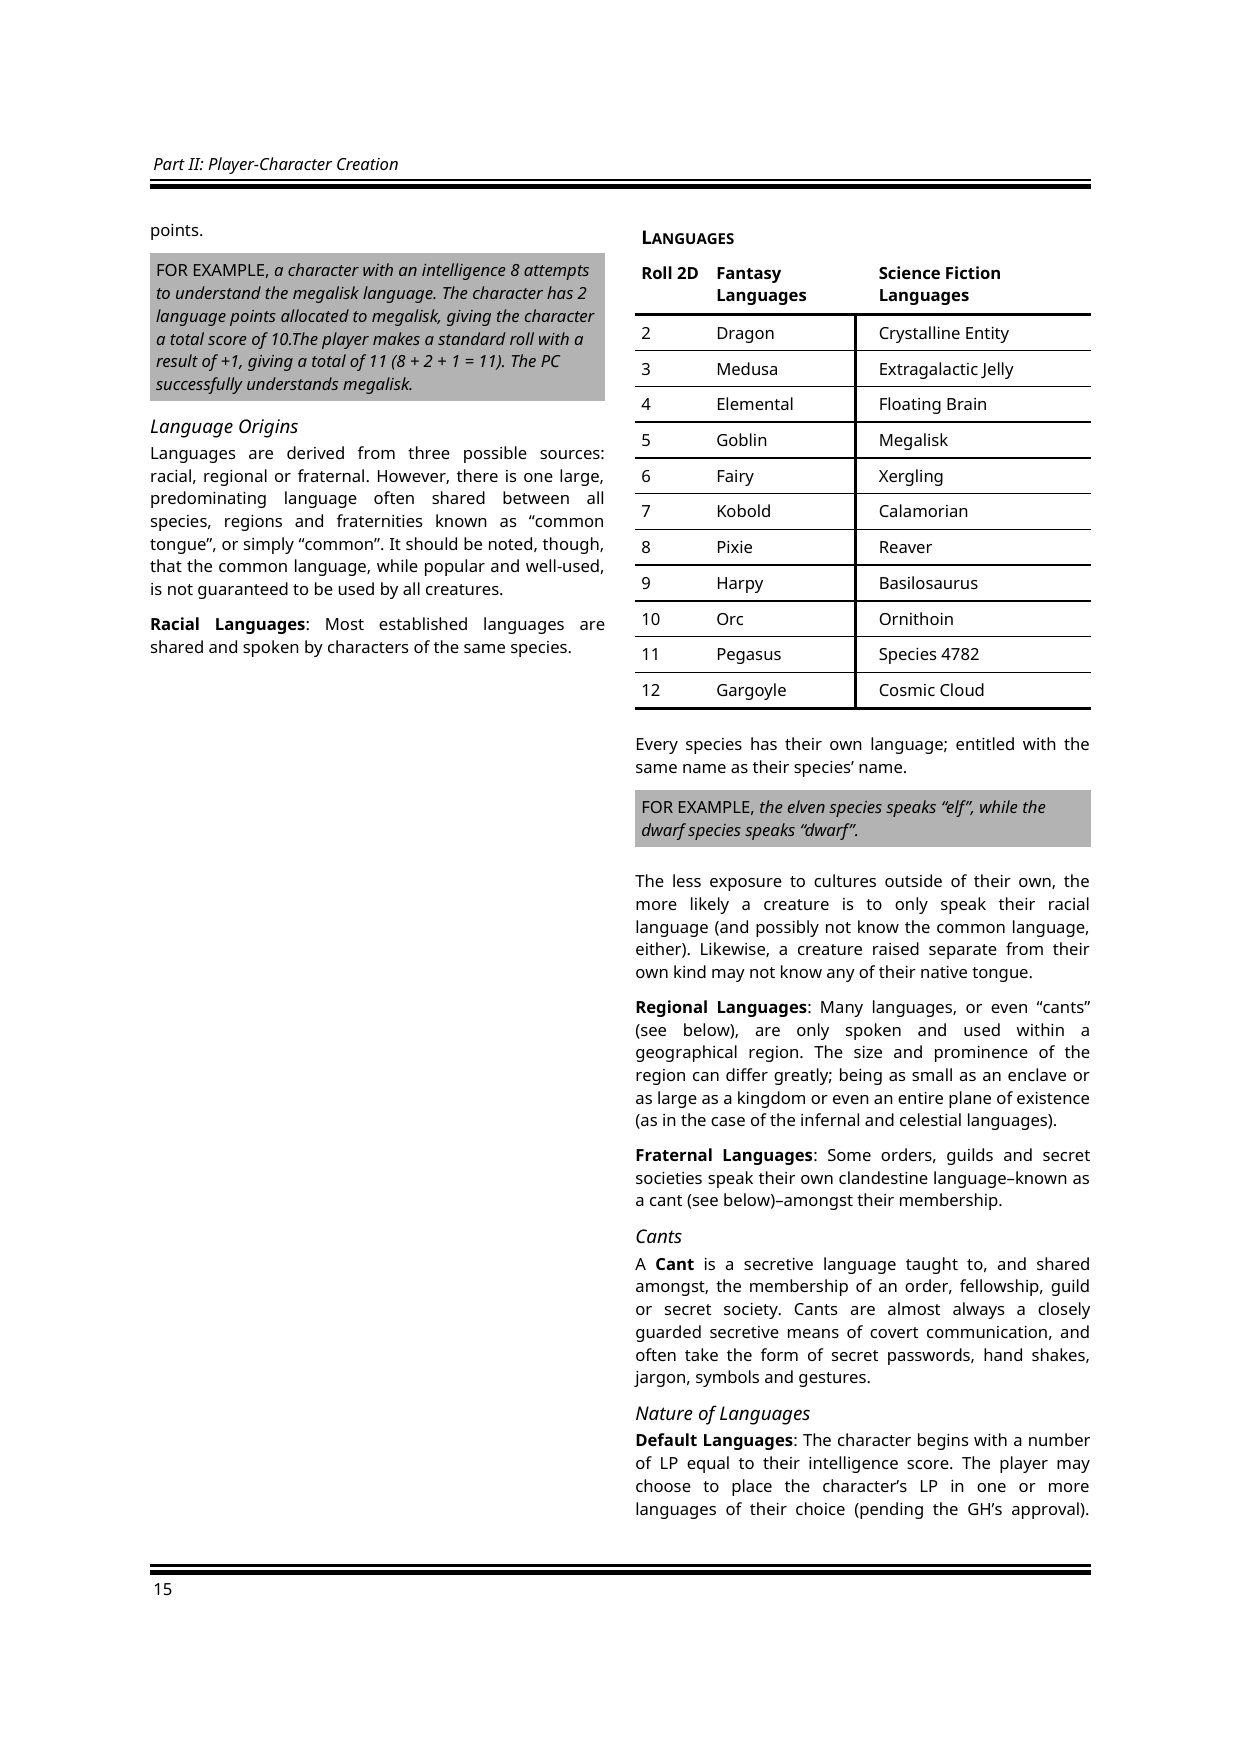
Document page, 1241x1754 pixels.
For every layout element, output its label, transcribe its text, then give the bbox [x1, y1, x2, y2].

table_cell Orc [710, 602, 854, 636]
table_cell Megalisk [873, 423, 1091, 457]
table_cell Reaver [873, 530, 1091, 564]
text Cants [635, 1224, 1091, 1249]
table_cell Medusa [710, 351, 854, 386]
text Default Languages: The character begins with a number of LP equal to their intelligence score. The player may choose to place the character’s LP in one or more languages of their choice (pending the GH’s approval). Alternatively, the player may randomly choose one or more common languages by rolling 2D and consulting the table on page 13. [635, 1429, 1091, 1520]
table_cell [857, 494, 873, 528]
table_cell 3 [635, 351, 710, 386]
table_cell [857, 351, 873, 386]
text Regional Languages: Many languages, or even “cants” (see below), are only spoken and used within a geographical region. The size and prominence of the region can differ greatly; being as small as an enclave or as large as a kingdom or even an entire plane of existence (as in the case of the infernal and celestial languages). [635, 995, 1091, 1132]
table_cell [857, 602, 873, 636]
text Racial Languages: Most established languages are shared and spoken by characters of the same species. [150, 612, 605, 658]
table_cell Science Fiction Languages [873, 256, 1091, 312]
table_cell Species 4782 [873, 637, 1091, 671]
table_cell Gargoyle [710, 673, 854, 707]
table_cell [857, 316, 873, 350]
table_cell Kobold [710, 494, 854, 528]
table_cell Fairy [710, 459, 854, 493]
table_cell Ornithoin [873, 602, 1091, 636]
table_cell Floating Brain [873, 387, 1091, 421]
table_cell Pegasus [710, 637, 854, 671]
table_cell Goblin [710, 423, 854, 457]
table_cell [857, 530, 873, 564]
text Fraternal Languages: Some orders, guilds and secret societies speak their own clandestine language–known as a cant (see below)–amongst their membership. [635, 1144, 1091, 1212]
table_cell 8 [635, 530, 710, 564]
table_cell [857, 387, 873, 421]
table_cell 4 [635, 387, 710, 421]
table_cell Harpy [710, 566, 854, 600]
table_cell 6 [635, 459, 710, 493]
table_header FOR EXAMPLE, a character with an intelligence 8 attempts to understand the megalisk language. The character has 2 language points allocated to megalisk, giving the character a total score of 10.The player makes a standard roll with a result of +1, giving a total of 11 (8 + 2 + 1 = 11). The PC successfully understands megalisk. [150, 253, 605, 401]
table_cell Roll 2D [635, 256, 710, 312]
table_cell Fantasy Languages [710, 256, 855, 312]
table_cell [857, 673, 873, 707]
table_cell Cosmic Cloud [873, 673, 1091, 707]
text Language Tests: When the character attempts to understand a language, the player must make an ability test (as described starting on page 10). Any LP the character has to a language is treated the same as skill points. [150, 219, 605, 241]
table_header FOR EXAMPLE, the elven species speaks “elf”, while the dwarf species speaks “dwarf”. [635, 790, 1091, 847]
table_cell Extragalactic Jelly [873, 351, 1091, 386]
text Languages are derived from three possible sources: racial, regional or fraternal. However, there is one large, predominating language often shared between all species, regions and fraternities known as “common tongue”, or simply “common”. It should be noted, though, that the common language, while popular and well-used, is not guaranteed to be used by all creatures. [150, 442, 605, 601]
table_cell [857, 423, 873, 457]
table_cell 9 [635, 566, 710, 600]
text Every species has their own language; entitled with the same name as their species’ name. [635, 733, 1091, 778]
table_cell 11 [635, 637, 710, 671]
table_cell Dragon [710, 316, 854, 350]
table_cell 10 [635, 602, 710, 636]
table_cell Xergling [873, 459, 1091, 493]
table_cell [857, 566, 873, 600]
table_cell 5 [635, 423, 710, 457]
text A Cant is a secretive language taught to, and shared amongst, the membership of an order, fellowship, guild or secret society. Cants are almost always a closely guarded secretive means of covert communication, and often take the form of secret passwords, hand shakes, jargon, symbols and gestures. [635, 1252, 1091, 1388]
table_cell 2 [635, 316, 710, 350]
text Nature of Languages [635, 1401, 1091, 1426]
table_cell [857, 459, 873, 493]
table_cell [857, 637, 873, 671]
text Language Origins [150, 413, 605, 438]
table_header Languages [635, 219, 1091, 256]
table_cell Crystalline Entity [873, 316, 1091, 350]
table_cell Basilosaurus [873, 566, 1091, 600]
table_cell 7 [635, 494, 710, 528]
text The less exposure to cultures outside of their own, the more likely a creature is to only speak their racial language (and possibly not know the common language, either). Likewise, a creature raised separate from their own kind may not know any of their native tongue. [635, 847, 1091, 983]
table_cell [855, 256, 873, 312]
table_cell Calamorian [873, 494, 1091, 528]
table_cell Elemental [710, 387, 854, 421]
table_cell Pixie [710, 530, 854, 564]
table_cell 12 [635, 673, 710, 707]
